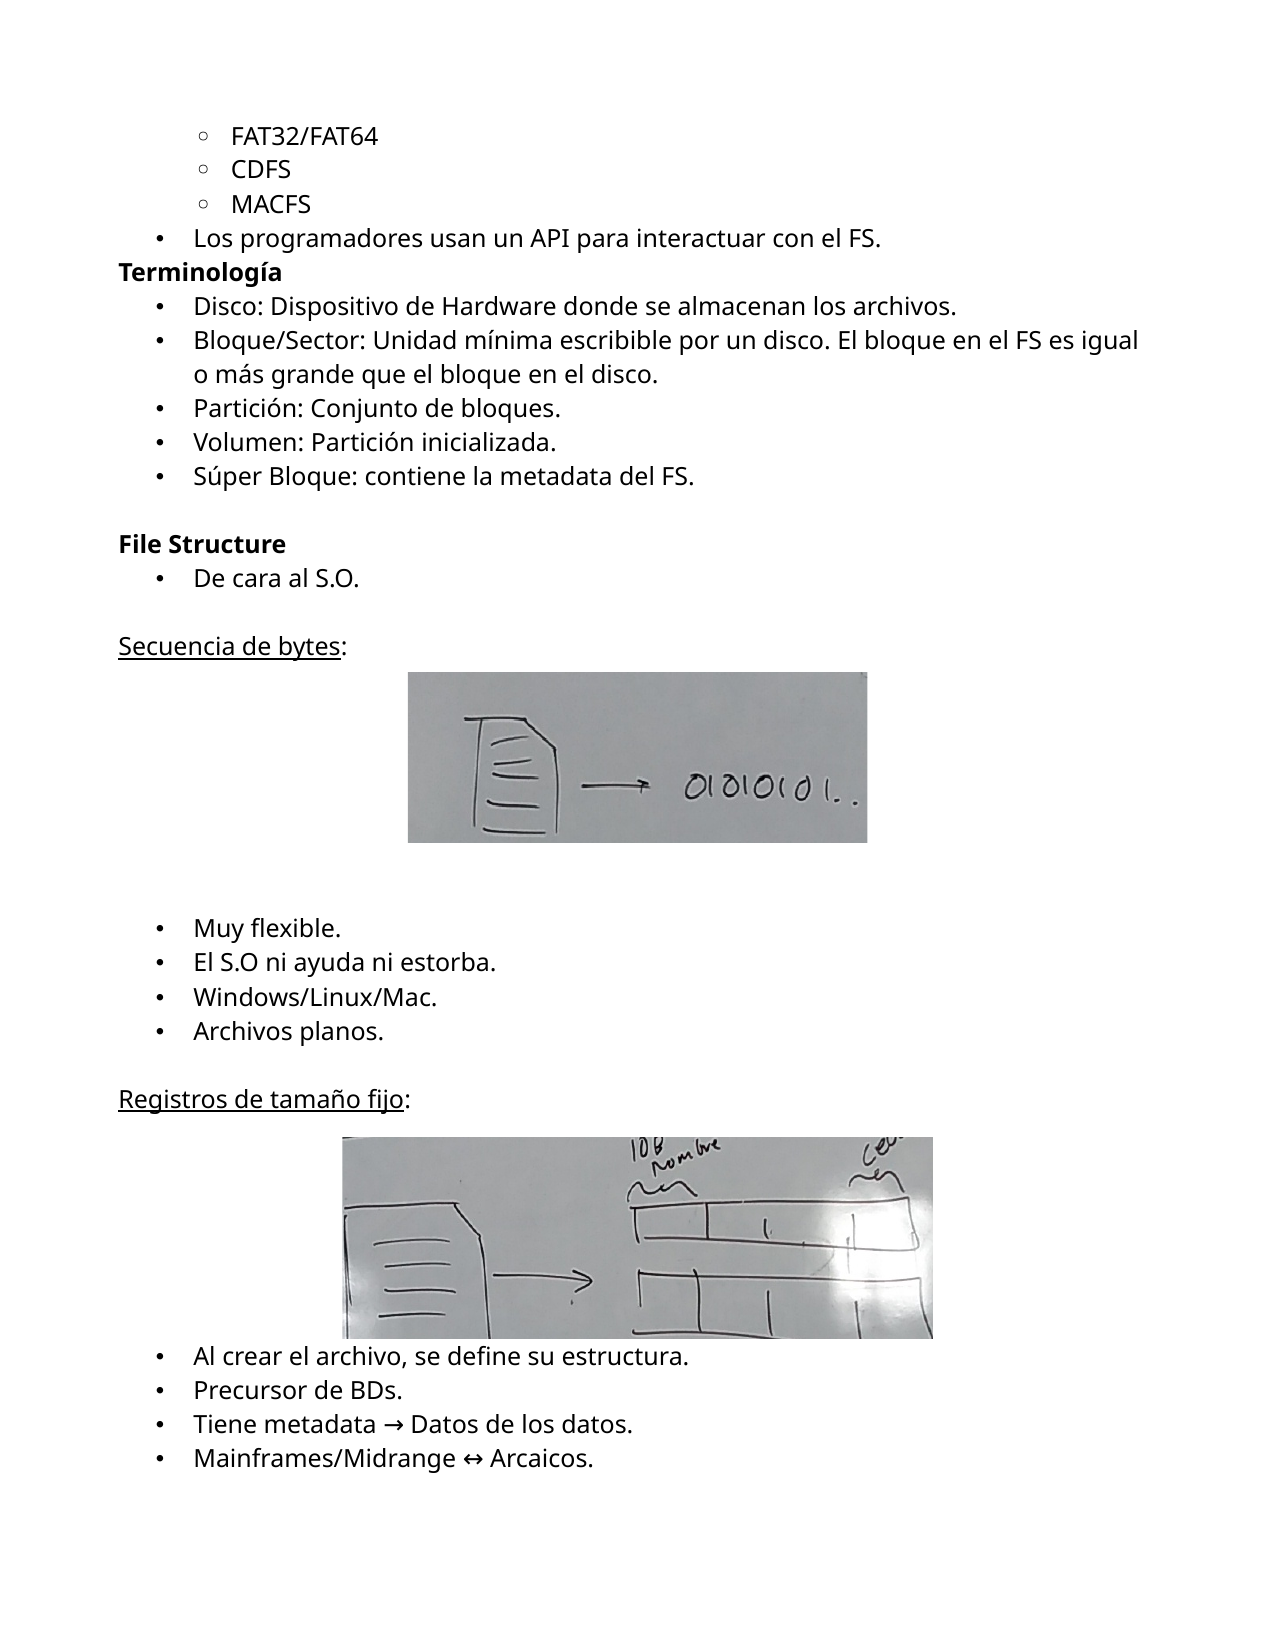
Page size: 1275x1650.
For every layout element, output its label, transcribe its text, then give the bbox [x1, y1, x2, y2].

list Tiene metadata → Datos de los datos. [156, 1407, 1157, 1441]
list Precursor de BDs. [156, 1373, 1157, 1407]
list Archivos planos. [156, 1013, 1157, 1047]
picture [436, 688, 543, 764]
list Mainframes/Midrange ↔ Arcaicos. [156, 1441, 1157, 1475]
list Súper Bloque: contiene la metadata del FS. [156, 459, 1157, 493]
list FAT32/FAT64 [193, 118, 1157, 152]
picture [617, 1142, 769, 1234]
list El S.O ni ayuda ni estorba. [156, 945, 1157, 979]
list Disco: Dispositivo de Hardware donde se almacenan los archivos. [156, 288, 1157, 322]
text Terminología [118, 254, 1157, 288]
list Volumen: Partición inicializada. [156, 425, 1157, 459]
list Al crear el archivo, se define su estructura. [156, 1115, 1157, 1373]
text Registros de tamaño fijo: [118, 1081, 1157, 1115]
list Muy flexible. [156, 911, 1157, 945]
list Bloque/Sector: Unidad mínima escribible por un disco. El bloque en el FS es igual o más grande que el bloque en el disco. [156, 322, 1157, 391]
text File Structure [118, 527, 1157, 561]
list Los programadores usan un API para interactuar con el FS. [156, 220, 1157, 254]
list Windows/Linux/Mac. [156, 979, 1157, 1013]
list CDFS [193, 152, 1157, 186]
list De cara al S.O. [156, 561, 1157, 595]
list MACFS [193, 186, 1157, 220]
text Secuencia de bytes: [118, 629, 1157, 663]
list Partición: Conjunto de bloques. [156, 391, 1157, 425]
